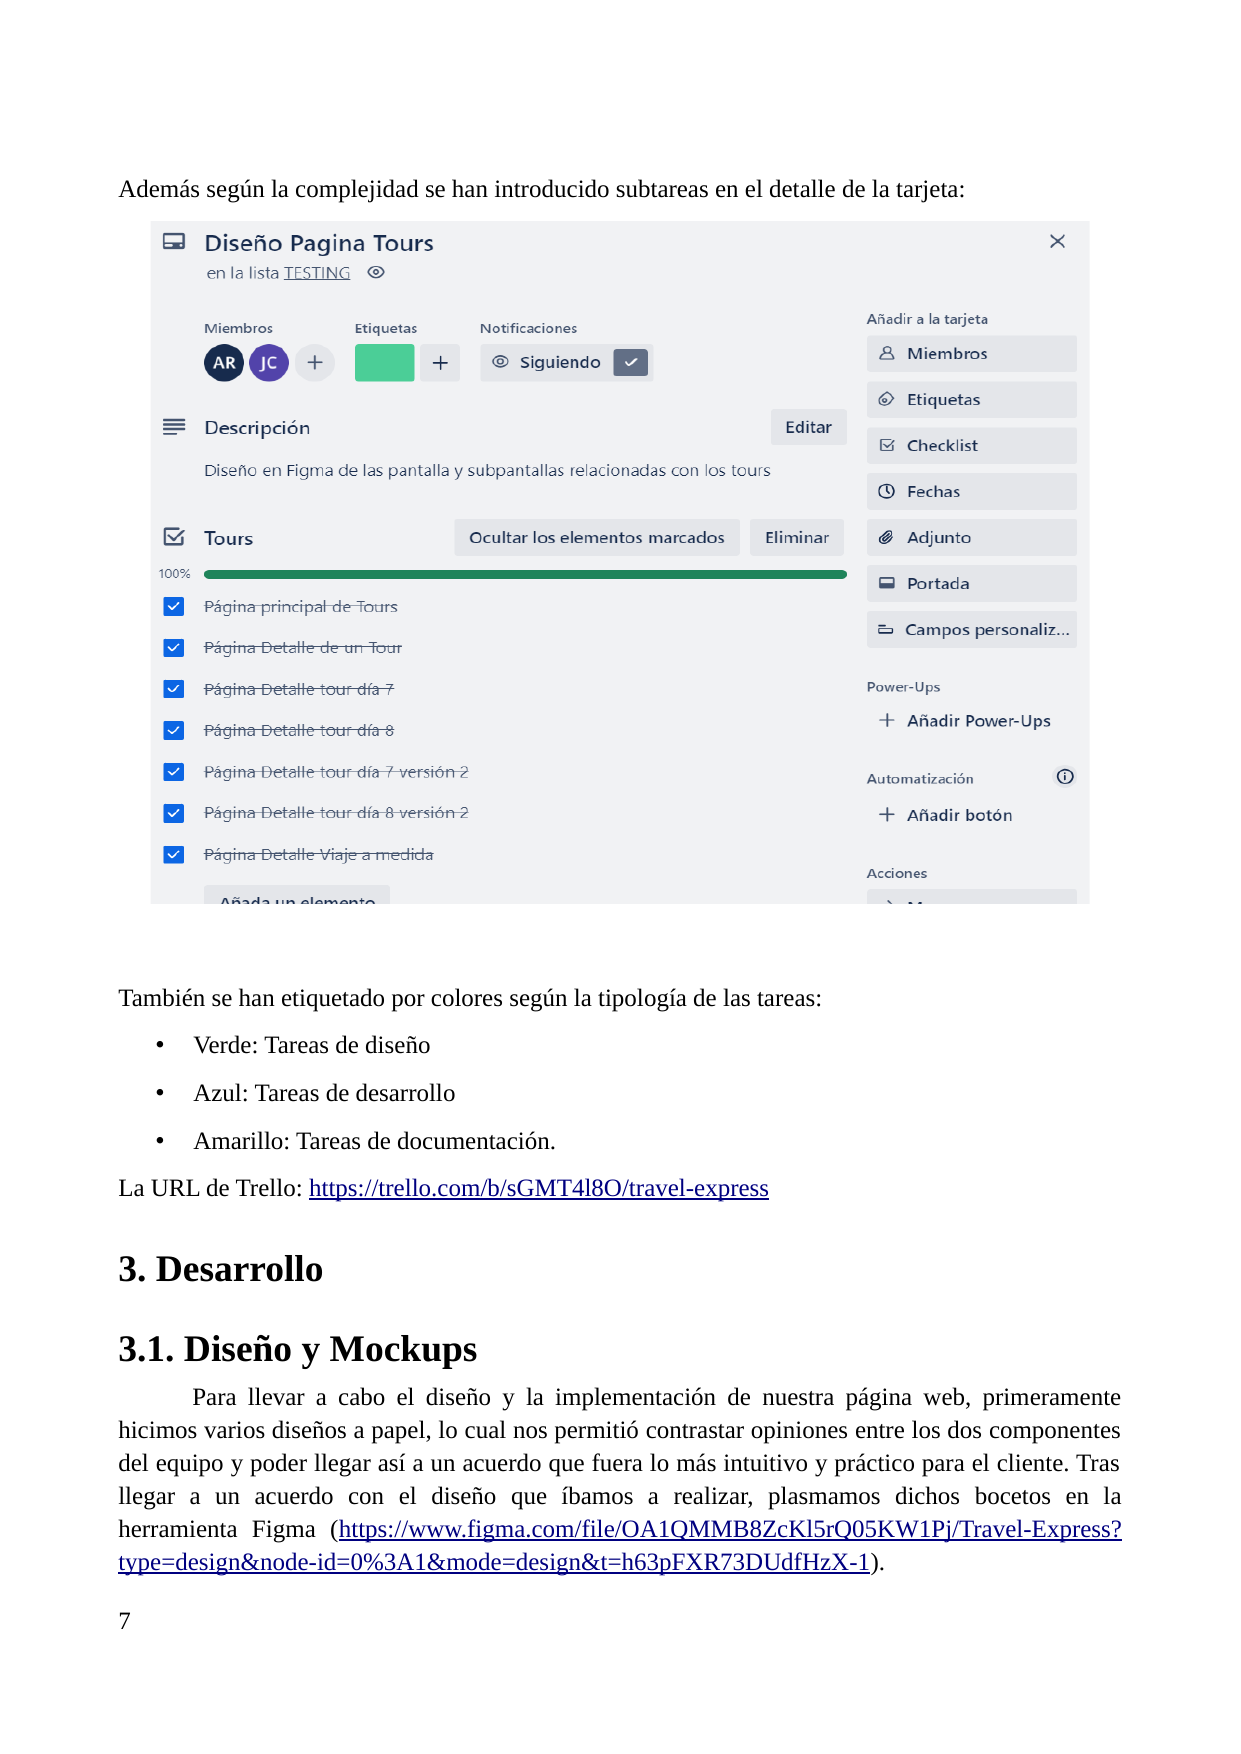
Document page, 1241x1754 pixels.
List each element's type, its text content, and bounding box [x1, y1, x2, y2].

list Verde: Tareas de diseño [156, 1031, 1122, 1059]
list Azul: Tareas de desarrollo [156, 1078, 1122, 1107]
list Amarillo: Tareas de documentación. [156, 1126, 1122, 1154]
subtitle 3.1. Diseño y Mockups [118, 1327, 1122, 1370]
text Además según la complejidad se han introducido subtareas en el detalle de la tarjeta: [118, 174, 1122, 202]
subtitle 3. Desarrollo [118, 1246, 1122, 1289]
text Para llevar a cabo el diseño y la implementación de nuestra página web, primeramente hicimos varios diseños a papel, lo cual nos permitió contrastar opiniones entre los dos componentes del equipo y poder llegar así a un acuerdo que fuera lo más intuitivo y práctico para el cliente. Tras llegar a un acuerdo con el diseño que íbamos a realizar, plasmamos dichos bocetos en la herramienta Figma (https://www.figma.com/file/OA1QMMB8ZcKl5rQ05KW1Pj/Travel-Express?type=design&node-id=0%3A1&mode=design&t=h63pFXR73DUdfHzX-1). [118, 1382, 1122, 1576]
picture [150, 221, 1090, 904]
text La URL de Trello: https://trello.com/b/sGMT4l8O/travel-express [118, 1173, 1122, 1202]
text También se han etiquetado por colores según la tipología de las tareas: [118, 983, 1122, 1012]
